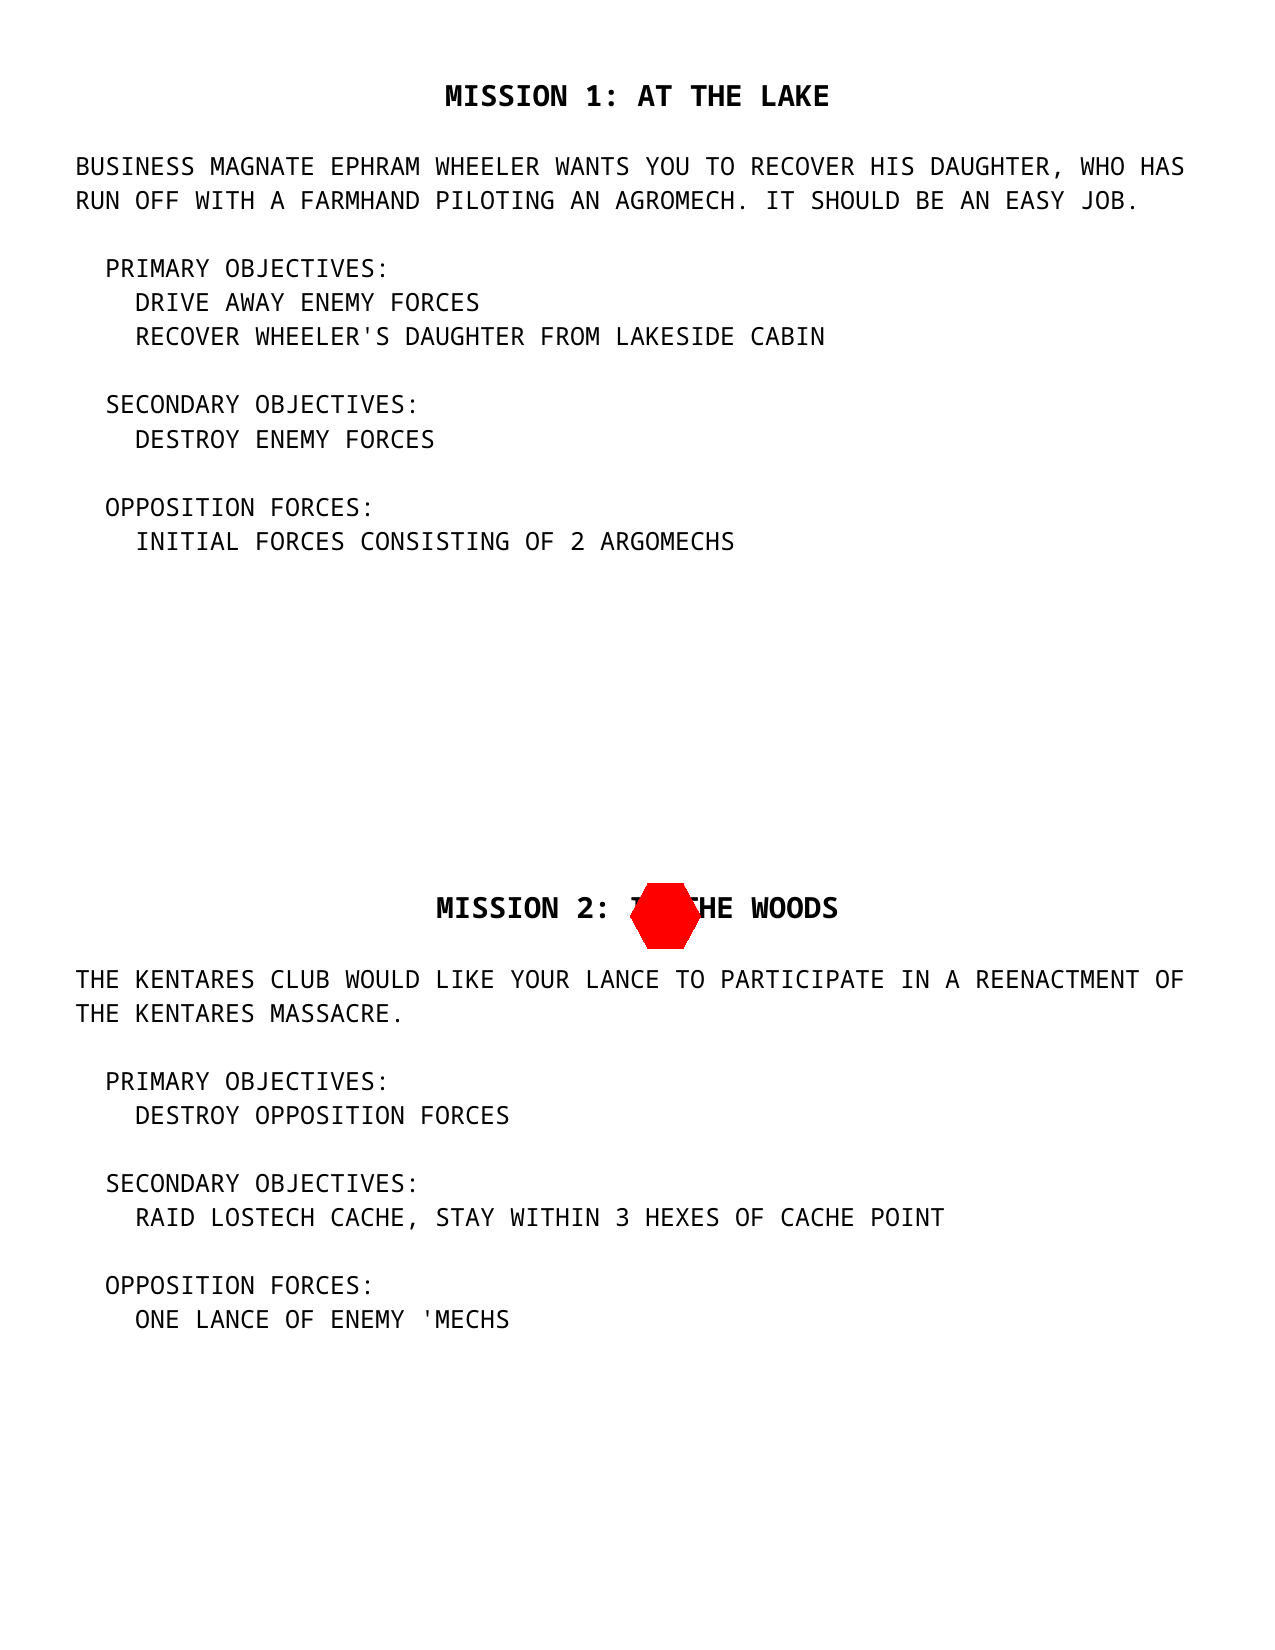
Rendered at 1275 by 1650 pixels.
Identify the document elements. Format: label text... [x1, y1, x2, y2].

text BUSINESS MAGNATE EPHRAM WHEELER WANTS YOU TO RECOVER HIS DAUGHTER, WHO HAS RUN OFF WITH A FARMHAND PILOTING AN AGROMECH. IT SHOULD BE AN EASY JOB. [75, 149, 1200, 217]
text THE KENTARES CLUB WOULD LIKE YOUR LANCE TO PARTICIPATE IN A REENACTMENT OF THE KENTARES MASSACRE. [75, 961, 1200, 1029]
text ONE LANCE OF ENEMY 'MECHS [75, 1302, 1200, 1336]
text DESTROY OPPOSITION FORCES [75, 1097, 1200, 1132]
text SECONDARY OBJECTIVES: [75, 1166, 1200, 1200]
text PRIMARY OBJECTIVES: [75, 1063, 1200, 1097]
text OPPOSITION FORCES: [75, 489, 1200, 523]
text SECONDARY OBJECTIVES: [75, 387, 1200, 421]
text OPPOSITION FORCES: [75, 1268, 1200, 1302]
text RAID LOSTECH CACHE, STAY WITHIN 3 HEXES OF CACHE POINT [75, 1200, 1200, 1234]
text DRIVE AWAY ENEMY FORCES [75, 285, 1200, 319]
text PRIMARY OBJECTIVES: [75, 251, 1200, 285]
text RECOVER WHEELER'S DAUGHTER FROM LAKESIDE CABIN [75, 319, 1200, 353]
subtitle MISSION 2: IN THE WOODS [75, 830, 1200, 927]
text INITIAL FORCES CONSISTING OF 2 ARGOMECHS [75, 523, 1200, 557]
subtitle MISSION 1: AT THE LAKE [75, 75, 1200, 115]
text DESTROY ENEMY FORCES [75, 421, 1200, 455]
